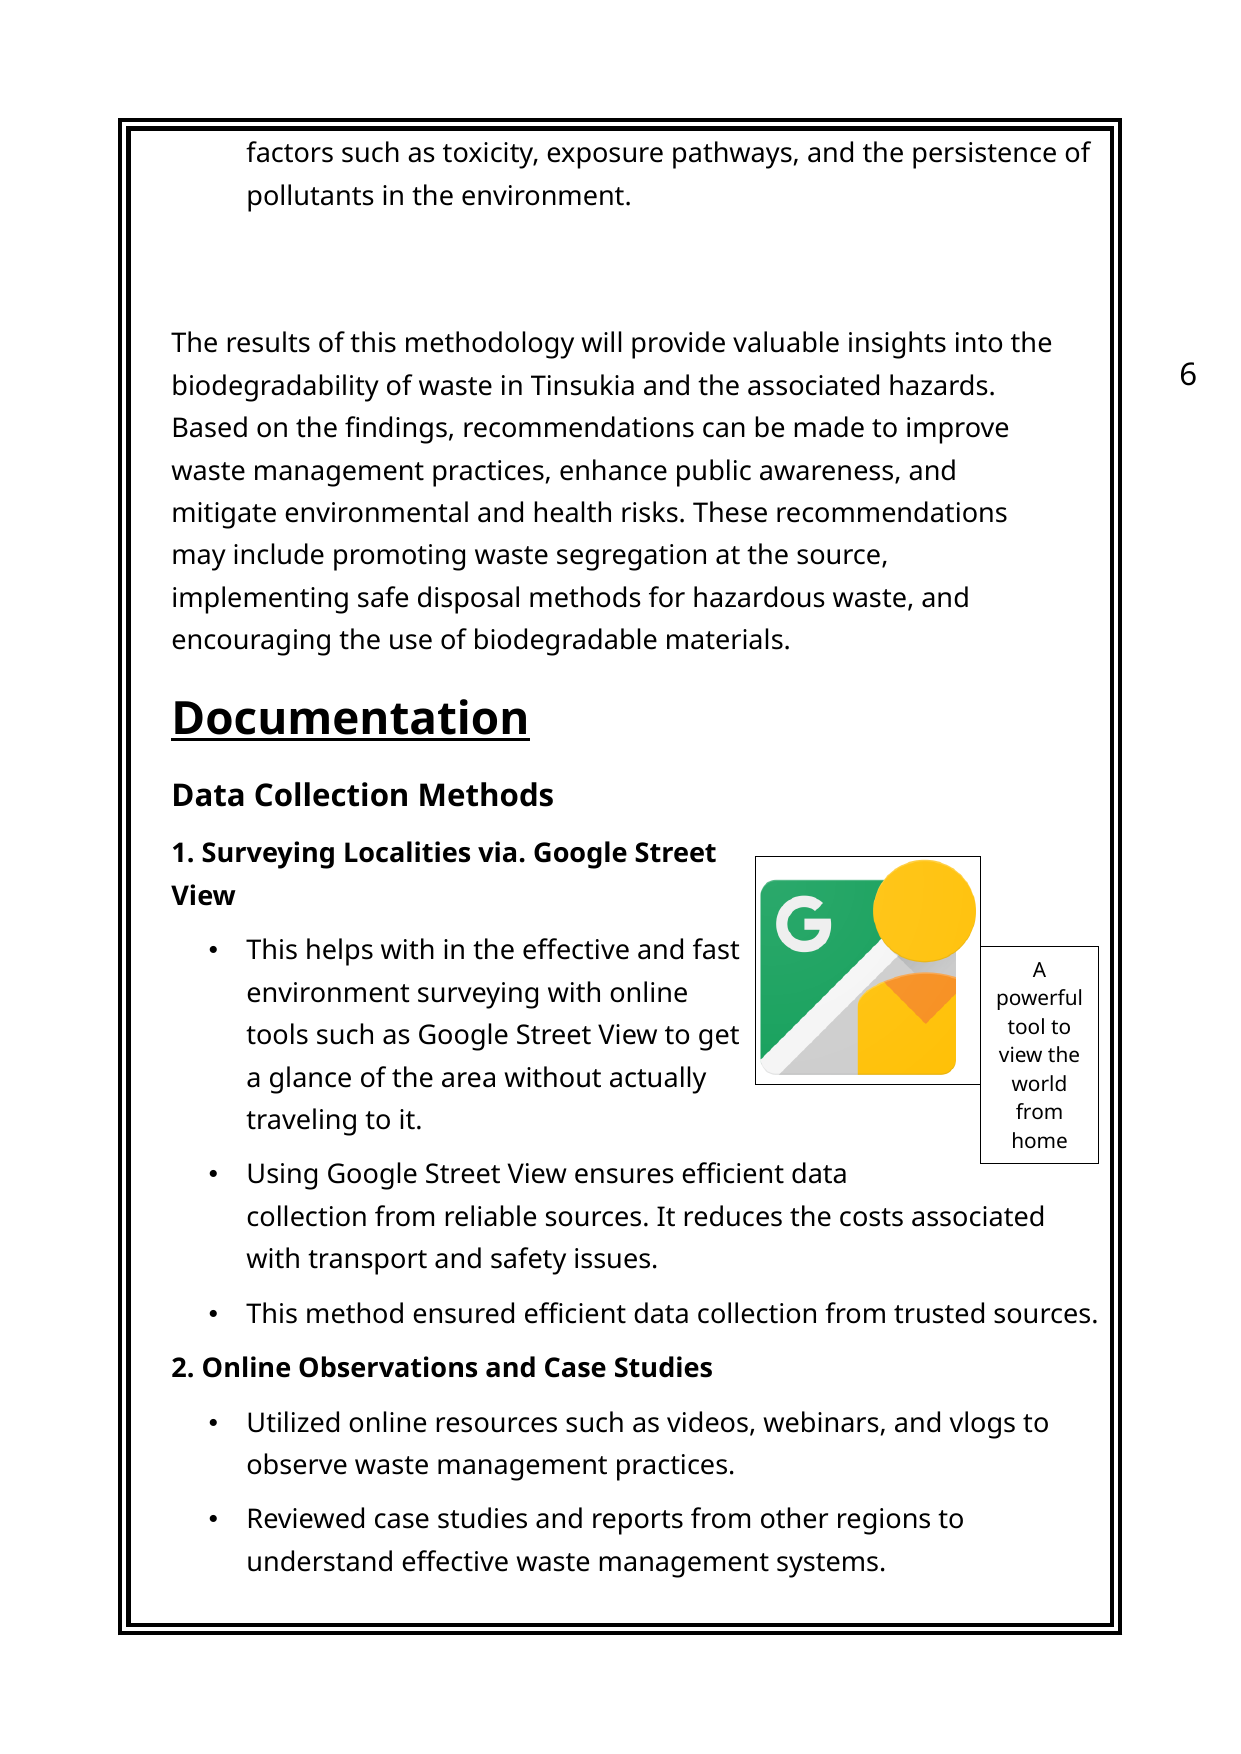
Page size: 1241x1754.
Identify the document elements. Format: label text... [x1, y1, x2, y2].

list This helps with in the effective and fast environment surveying with online tools such as Google Street View to get a glance of the area without actually traveling to it. [209, 931, 980, 1137]
text The results of this methodology will provide valuable insights into the biodegradability of waste in Tinsukia and the associated hazards. Based on the findings, recommendations can be made to improve waste management practices, enhance public awareness, and mitigate environmental and health risks. These recommendations may include promoting waste segregation at the source, implementing safe disposal methods for hazardous waste, and encouraging the use of biodegradable materials. [171, 324, 1069, 664]
list This helps with in the effective and fast environment surveying with online tools such as Google Street View to get a glance of the area without actually traveling to it. [981, 947, 1098, 1163]
list This helps with in the effective and fast environment surveying with online tools such as Google Street View to get a glance of the area without actually traveling to it. [981, 931, 1107, 1137]
list This method ensured efficient data collection from trusted sources. [209, 1294, 1107, 1331]
text 2. Online Observations and Case Studies [171, 1349, 1069, 1386]
list factors such as toxicity, exposure pathways, and the persistence of pollutants in the environment. [209, 134, 1107, 213]
text 1. Surveying Localities via. Google Street View [171, 834, 1069, 913]
list Using Google Street View ensures efficient data collection from reliable sources. It reduces the costs associated with transport and safety issues. [209, 1155, 1107, 1277]
subtitle Data Collection Methods [171, 773, 1069, 815]
list Reviewed case studies and reports from other regions to understand effective waste management systems. [209, 1500, 1107, 1579]
picture [756, 857, 980, 1084]
subtitle Documentation [171, 685, 1069, 748]
list Utilized online resources such as videos, webinars, and vlogs to observe waste management practices. [209, 1403, 1107, 1482]
list A powerful tool to view the world from home [989, 955, 1089, 1154]
